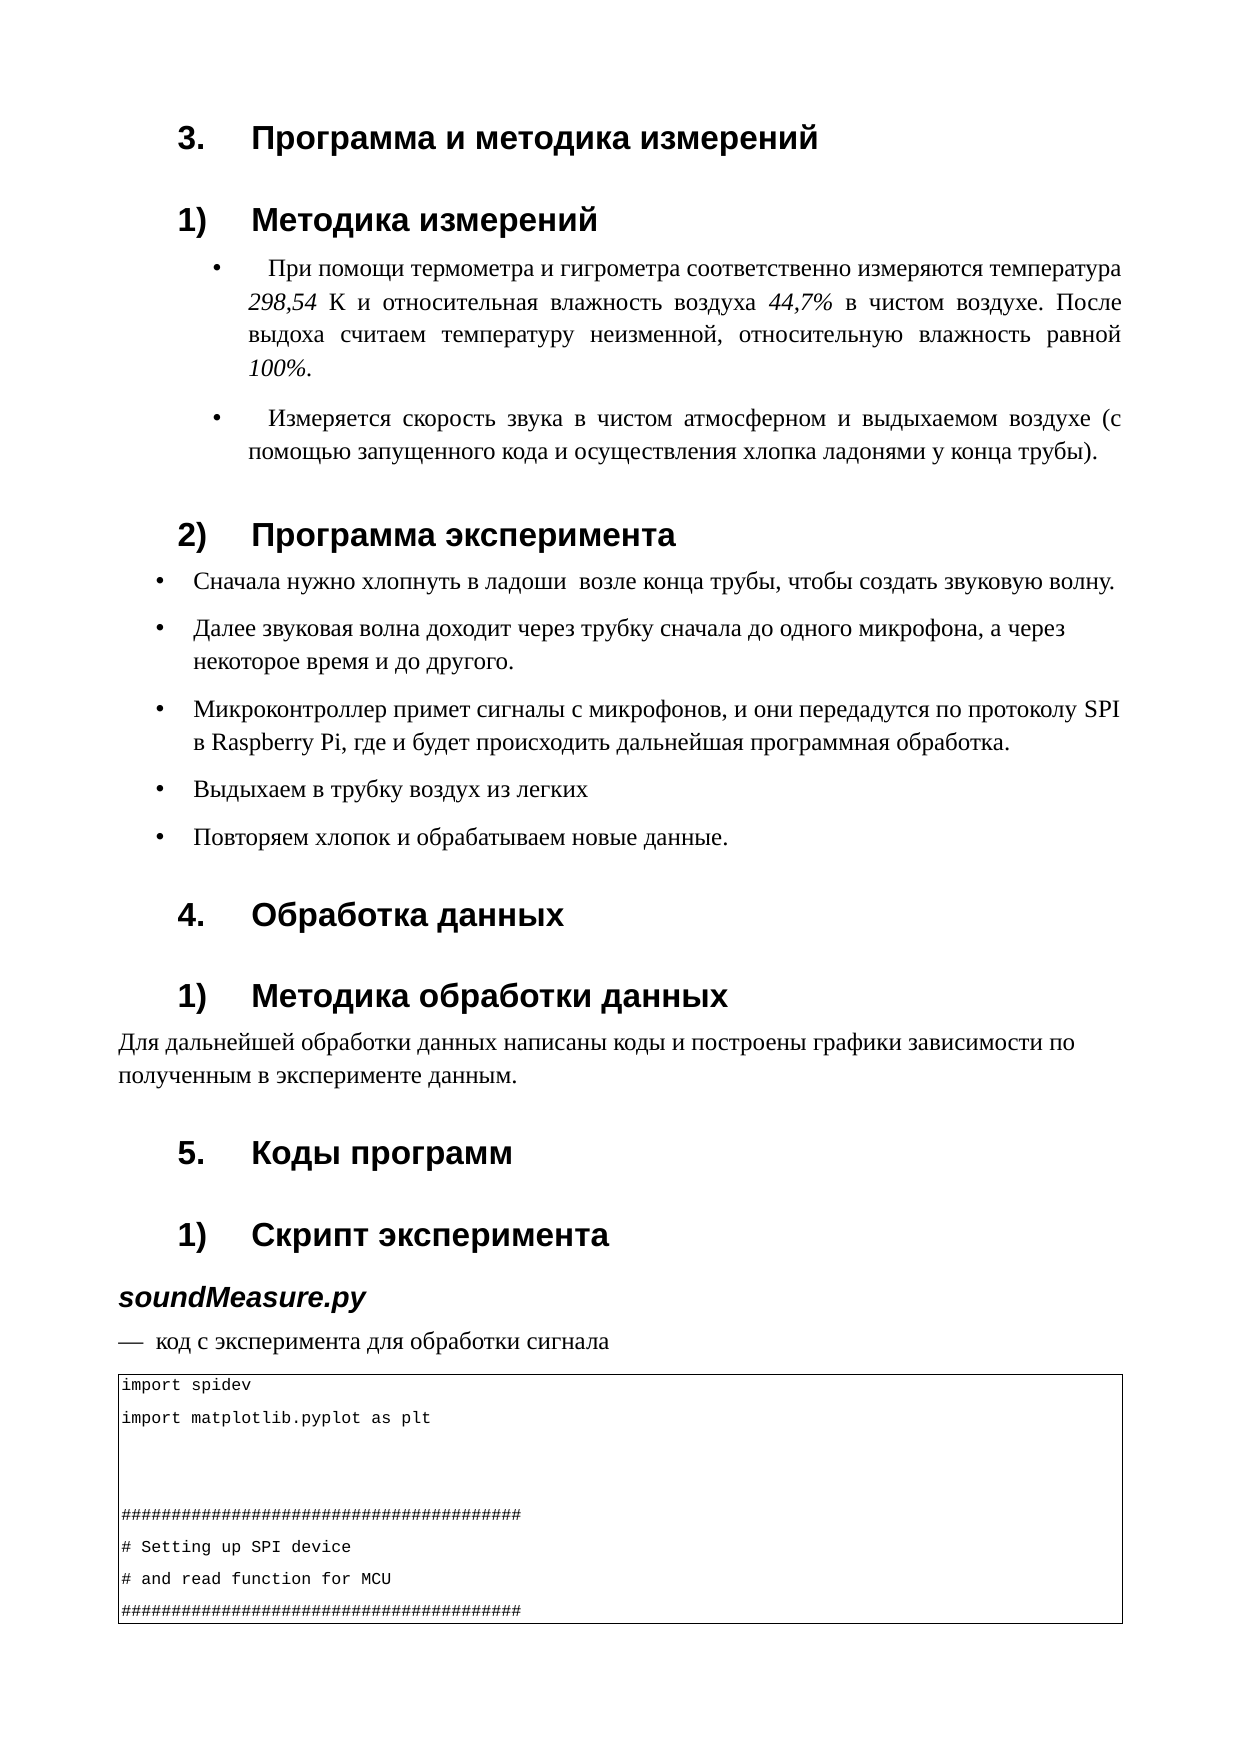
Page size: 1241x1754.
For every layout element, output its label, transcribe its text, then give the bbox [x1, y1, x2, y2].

list Микроконтроллер примет сигналы с микрофонов, и они передадутся по протоколу SPI в Raspberry Pi, где и будет происходить дальнейшая программная обработка. [156, 694, 1122, 756]
list Сначала нужно хлопнуть в ладоши возле конца трубы, чтобы создать звуковую волну. [156, 566, 1122, 594]
subtitle Программа эксперимента [177, 515, 1093, 553]
text # and read function for MCU [119, 1567, 1122, 1588]
list Измеряется скорость звука в чистом атмосферном и выдыхаемом воздухе (с помощью запущенного кода и осуществления хлопка ладонями у конца трубы). [213, 403, 1122, 465]
text ######################################## [119, 1600, 1122, 1623]
text — код с эксперимента для обработки сигнала [118, 1326, 1122, 1355]
text # Setting up SPI device [119, 1535, 1122, 1556]
list Далее звуковая волна доходит через трубку сначала до одного микрофона, а через некоторое время и до другого. [156, 613, 1122, 675]
list Выдыхаем в трубку воздух из легких [156, 774, 1122, 803]
text ######################################## [119, 1503, 1122, 1523]
subtitle Программа и методика измерений [177, 118, 1093, 157]
subtitle Обработка данных [177, 895, 1093, 933]
text import spidev [119, 1375, 1122, 1394]
list Повторяем хлопок и обрабатываем новые данные. [156, 822, 1122, 851]
text import matplotlib.pyplot as plt [119, 1406, 1122, 1427]
subtitle Методика обработки данных [177, 976, 1093, 1015]
list При помощи термометра и гигрометра соответственно измеряются температура 298,54 К и относительная влажность воздуха 44,7% в чистом воздухе. После выдоха считаем температуру неизменной, относительную влажность равной 100%. [213, 253, 1122, 381]
subtitle Методика измерений [177, 200, 1093, 238]
subtitle Скрипт эксперимента [177, 1214, 1093, 1253]
subtitle Коды программ [177, 1133, 1093, 1171]
text Для дальнейшей обработки данных написаны коды и построены графики зависимости по полученным в эксперименте данным. [118, 1027, 1122, 1089]
subtitle soundMeasure.py [118, 1280, 1122, 1313]
